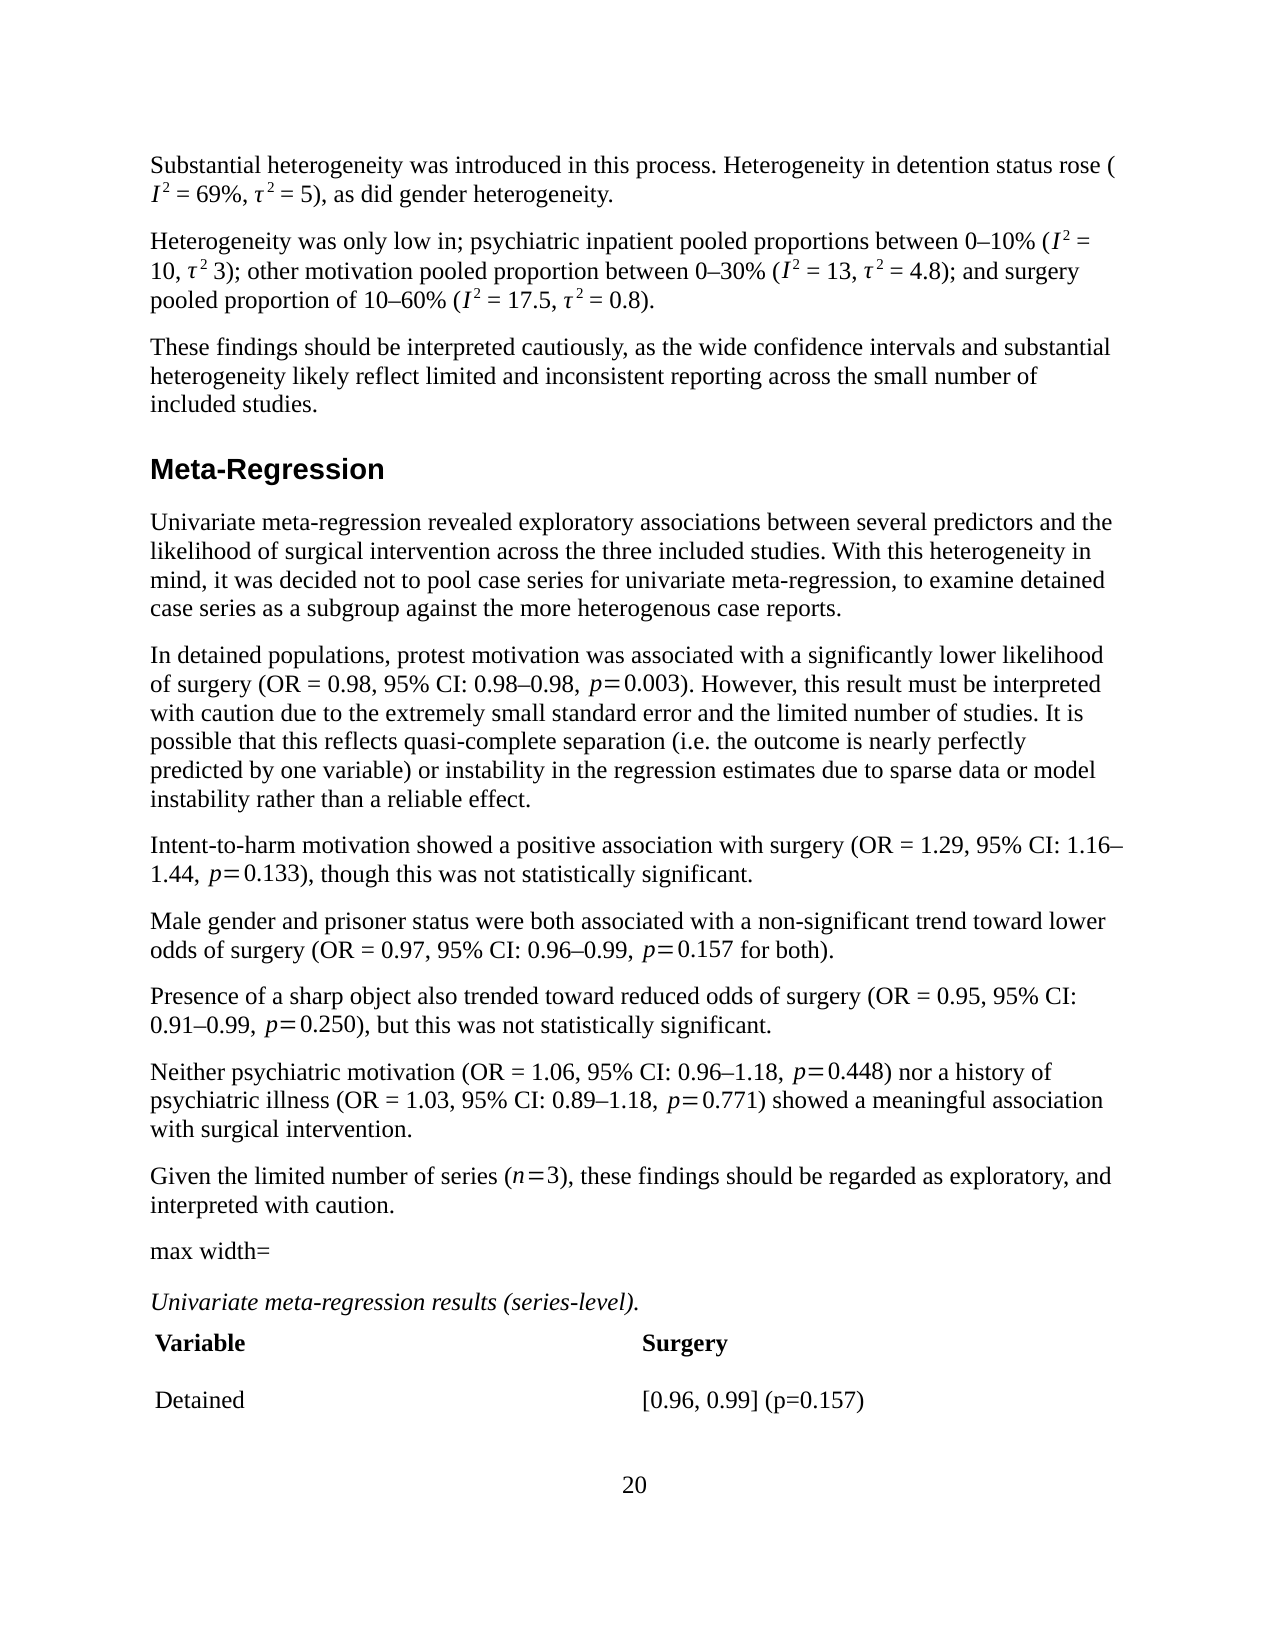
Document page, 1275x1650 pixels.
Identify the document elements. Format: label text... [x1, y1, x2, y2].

table_cell [638, 1357, 1125, 1385]
table_cell Detained [150, 1385, 637, 1414]
text Presence of a sharp object also trended toward reduced odds of surgery (OR = 0.95, 95% CI: 0.91–0.99, ), but this was not statistically significant. [150, 981, 1125, 1039]
text Neither psychiatric motivation (OR = 1.06, 95% CI: 0.96–1.18, ) nor a history of psychiatric illness (OR = 1.03, 95% CI: 0.89–1.18, ) showed a meaningful association with surgical intervention. [150, 1057, 1125, 1143]
text Given the limited number of series (), these findings should be regarded as exploratory, and interpreted with caution. [150, 1161, 1125, 1218]
table_cell [150, 1357, 637, 1385]
text Male gender and prisoner status were both associated with a non-significant trend toward lower odds of surgery (OR = 0.97, 95% CI: 0.96–0.99, for both). [150, 906, 1125, 963]
subtitle Meta-Regression [150, 452, 1125, 486]
table_header Surgery [638, 1328, 1125, 1357]
text Univariate meta-regression results (series-level). [150, 1287, 1125, 1315]
text Intent-to-harm motivation showed a positive association with surgery (OR = 1.29, 95% CI: 1.16–1.44, ), though this was not statistically significant. [150, 831, 1125, 888]
text Univariate meta-regression revealed exploratory associations between several predictors and the likelihood of surgical intervention across the three included studies. With this heterogeneity in mind, it was decided not to pool case series for univariate meta-regression, to examine detained case series as a subgroup against the more heterogenous case reports. [150, 507, 1125, 622]
text In detained populations, protest motivation was associated with a significantly lower likelihood of surgery (OR = 0.98, 95% CI: 0.98–0.98, ). However, this result must be interpreted with caution due to the extremely small standard error and the limited number of studies. It is possible that this reflects quasi-complete separation (i.e. the outcome is nearly perfectly predicted by one variable) or instability in the regression estimates due to sparse data or model instability rather than a reliable effect. [150, 640, 1125, 813]
text Heterogeneity was only low in; psychiatric inpatient pooled proportions between 0–10% ( = 10, 3); other motivation pooled proportion between 0–30% ( = 13, = 4.8); and surgery pooled proportion of 10–60% ( = 17.5, = 0.8). [150, 226, 1125, 314]
table_cell [0.96, 0.99] (p=0.157) [638, 1385, 1125, 1414]
text max width= [150, 1236, 1125, 1265]
text These findings should be interpreted cautiously, as the wide confidence intervals and substantial heterogeneity likely reflect limited and inconsistent reporting across the small number of included studies. [150, 332, 1125, 418]
text Substantial heterogeneity was introduced in this process. Heterogeneity in detention status rose ( = 69%, = 5), as did gender heterogeneity. [150, 150, 1125, 208]
table_header Variable [150, 1328, 637, 1357]
